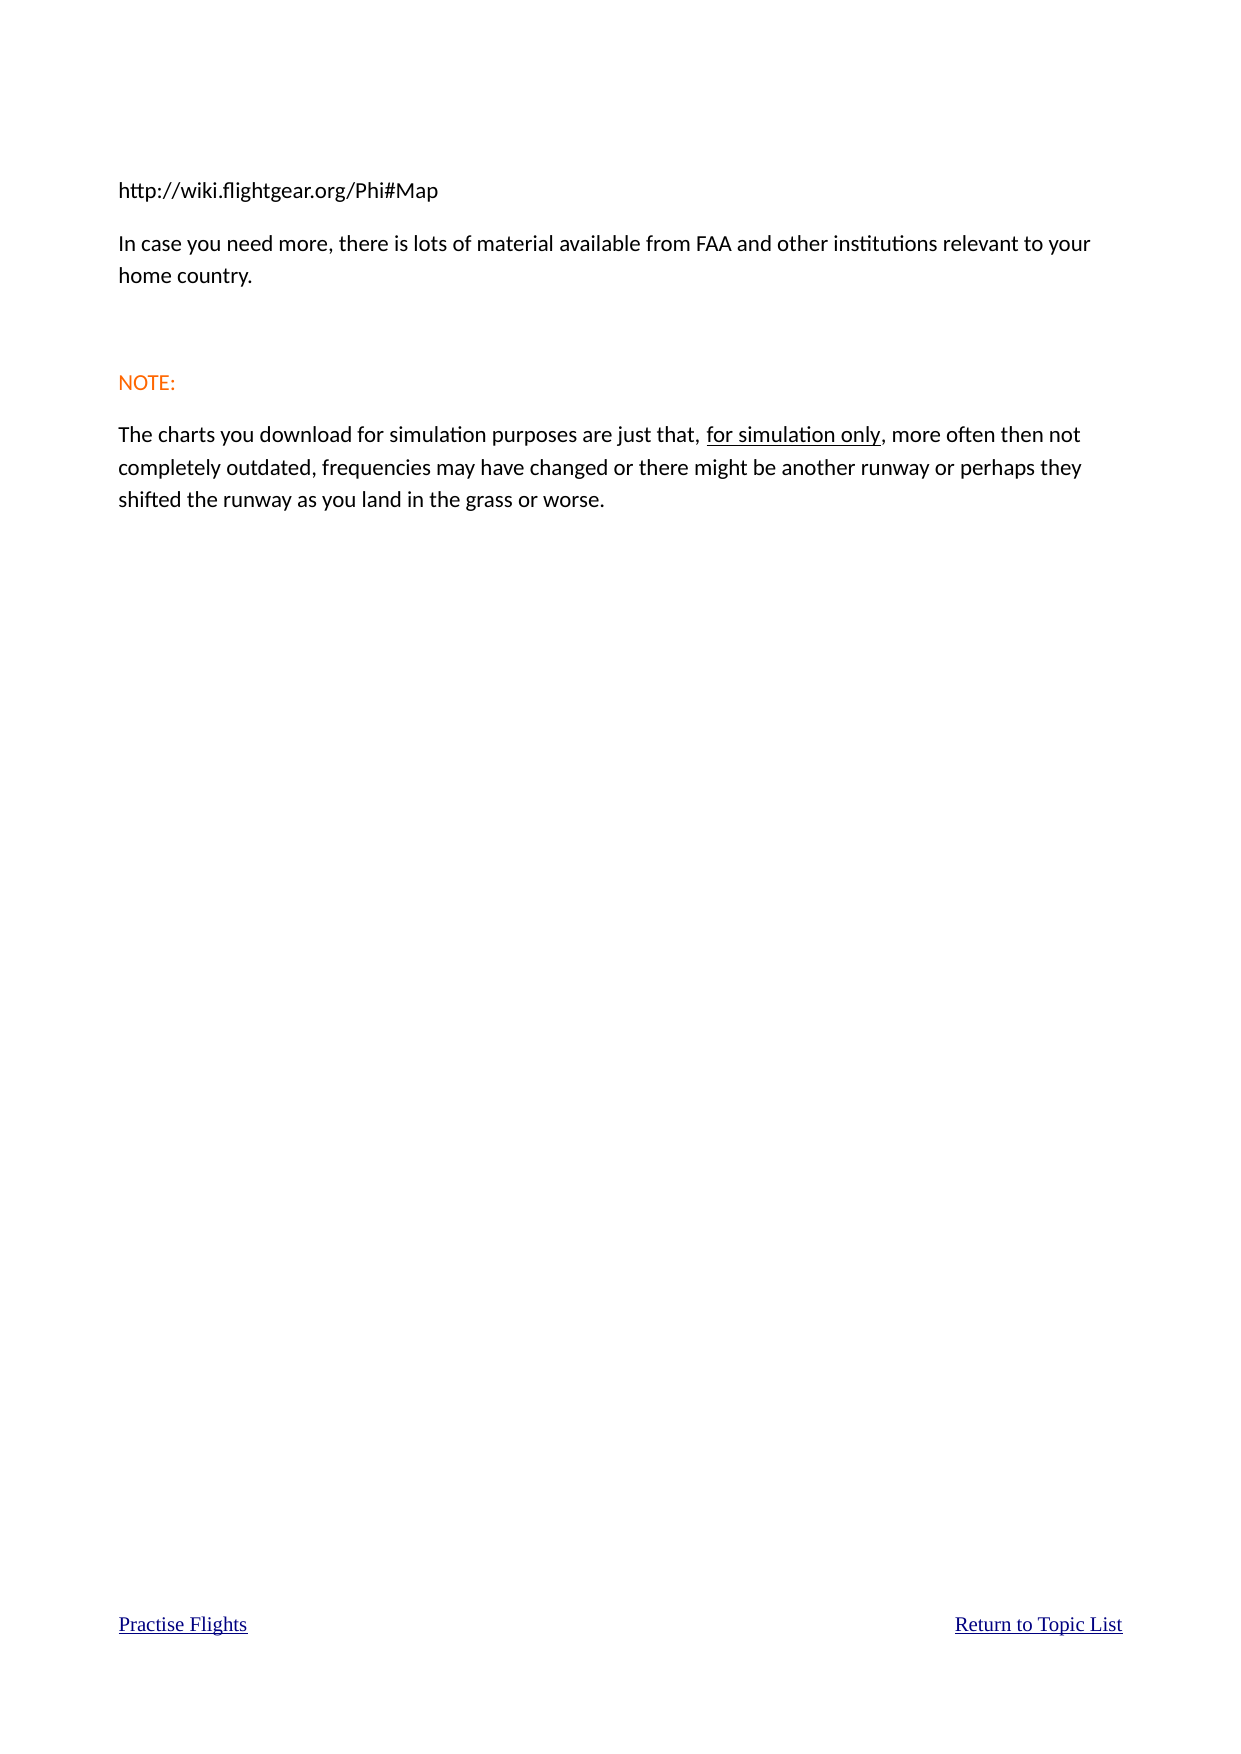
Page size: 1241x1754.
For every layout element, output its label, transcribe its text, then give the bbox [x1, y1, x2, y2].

text The charts you download for simulation purposes are just that, for simulation only, more often then not completely outdated, frequencies may have changed or there might be another runway or perhaps they shifted the runway as you land in the grass or worse. [118, 421, 1122, 513]
text http://wiki.flightgear.org/Phi#Map [118, 176, 1122, 204]
text NOTE: [118, 368, 1122, 396]
text In case you need more, there is lots of material available from FAA and other institutions relevant to your home country. [118, 229, 1122, 289]
